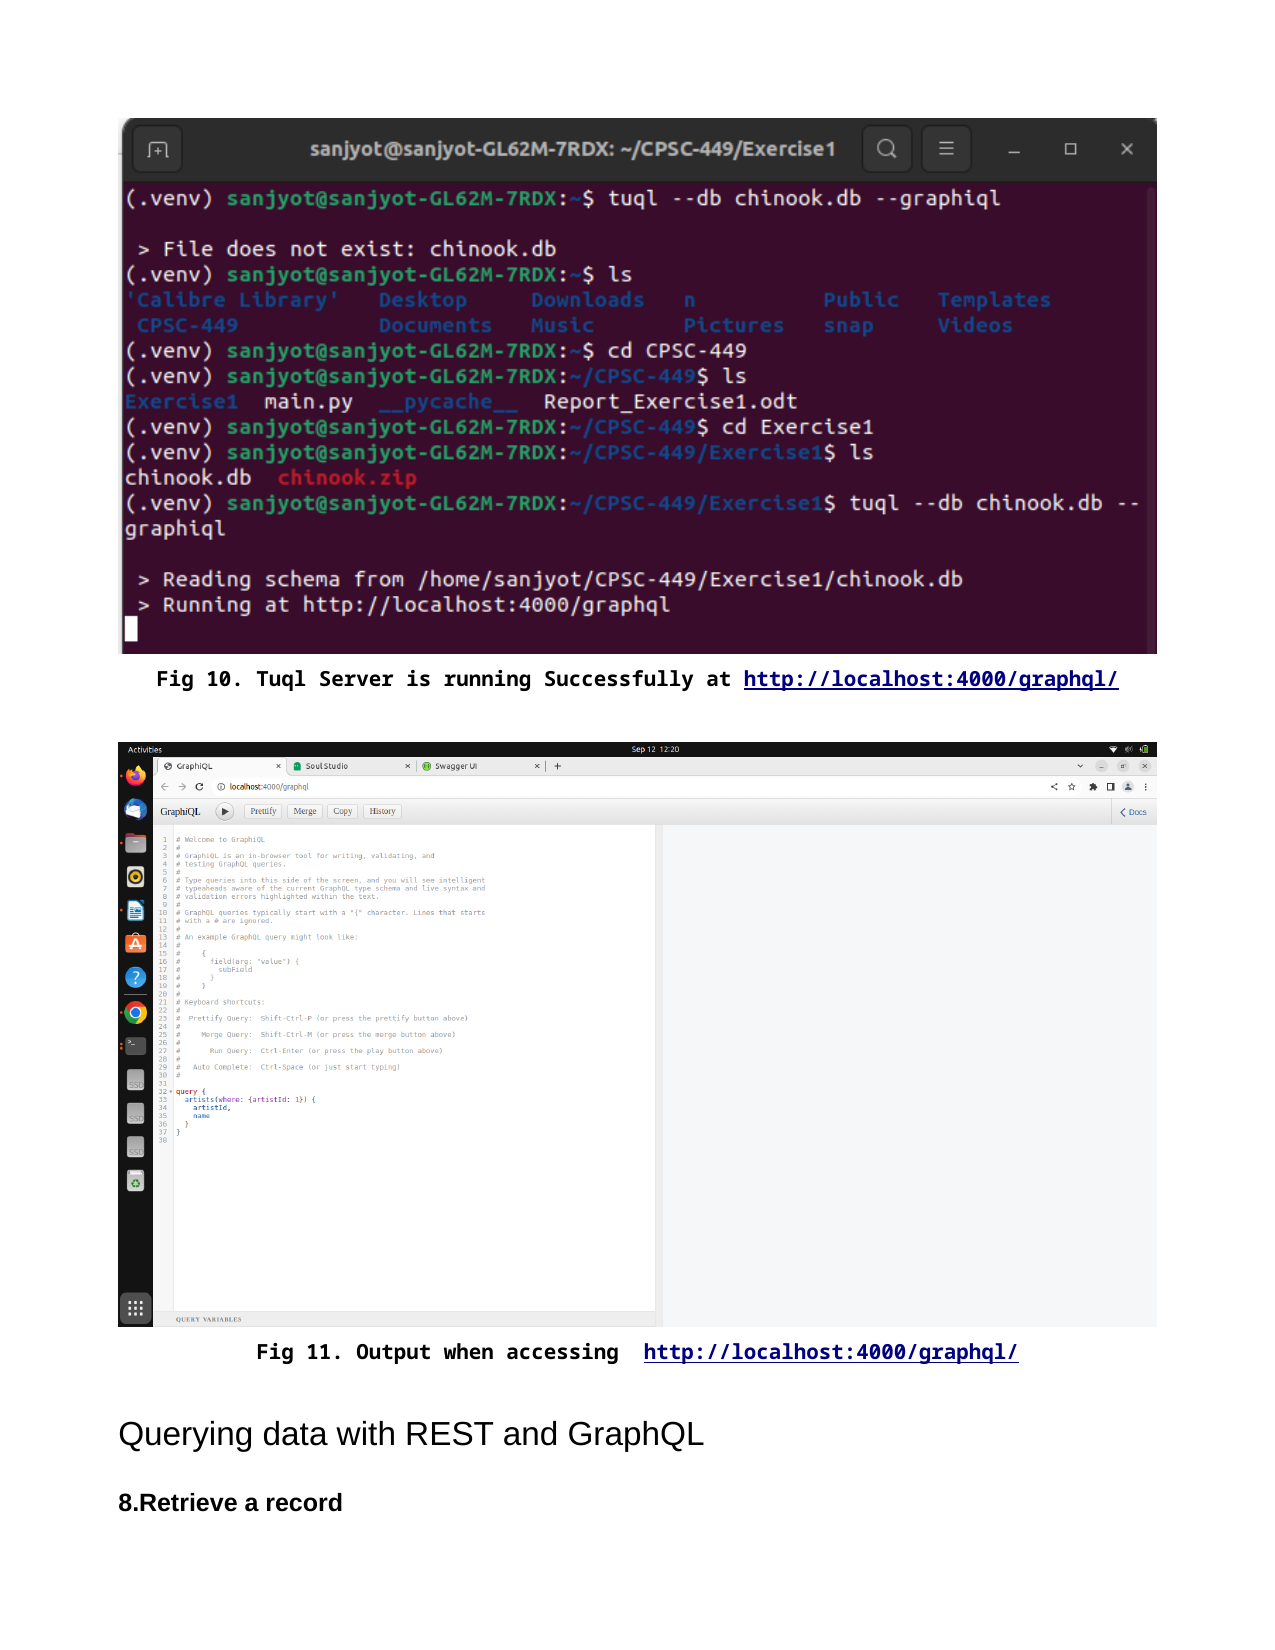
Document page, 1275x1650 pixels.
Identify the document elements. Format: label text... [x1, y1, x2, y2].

subtitle Querying data with REST and GraphQL [118, 1414, 1157, 1453]
text Fig 11. Output when accessing http://localhost:4000/graphql/ [118, 1327, 1157, 1366]
picture [118, 742, 1157, 1327]
text Fig 10. Tuql Server is running Successfully at http://localhost:4000/graphql/ [118, 654, 1157, 693]
text 8.Retrieve a record [118, 1488, 1157, 1517]
picture [118, 118, 1157, 654]
